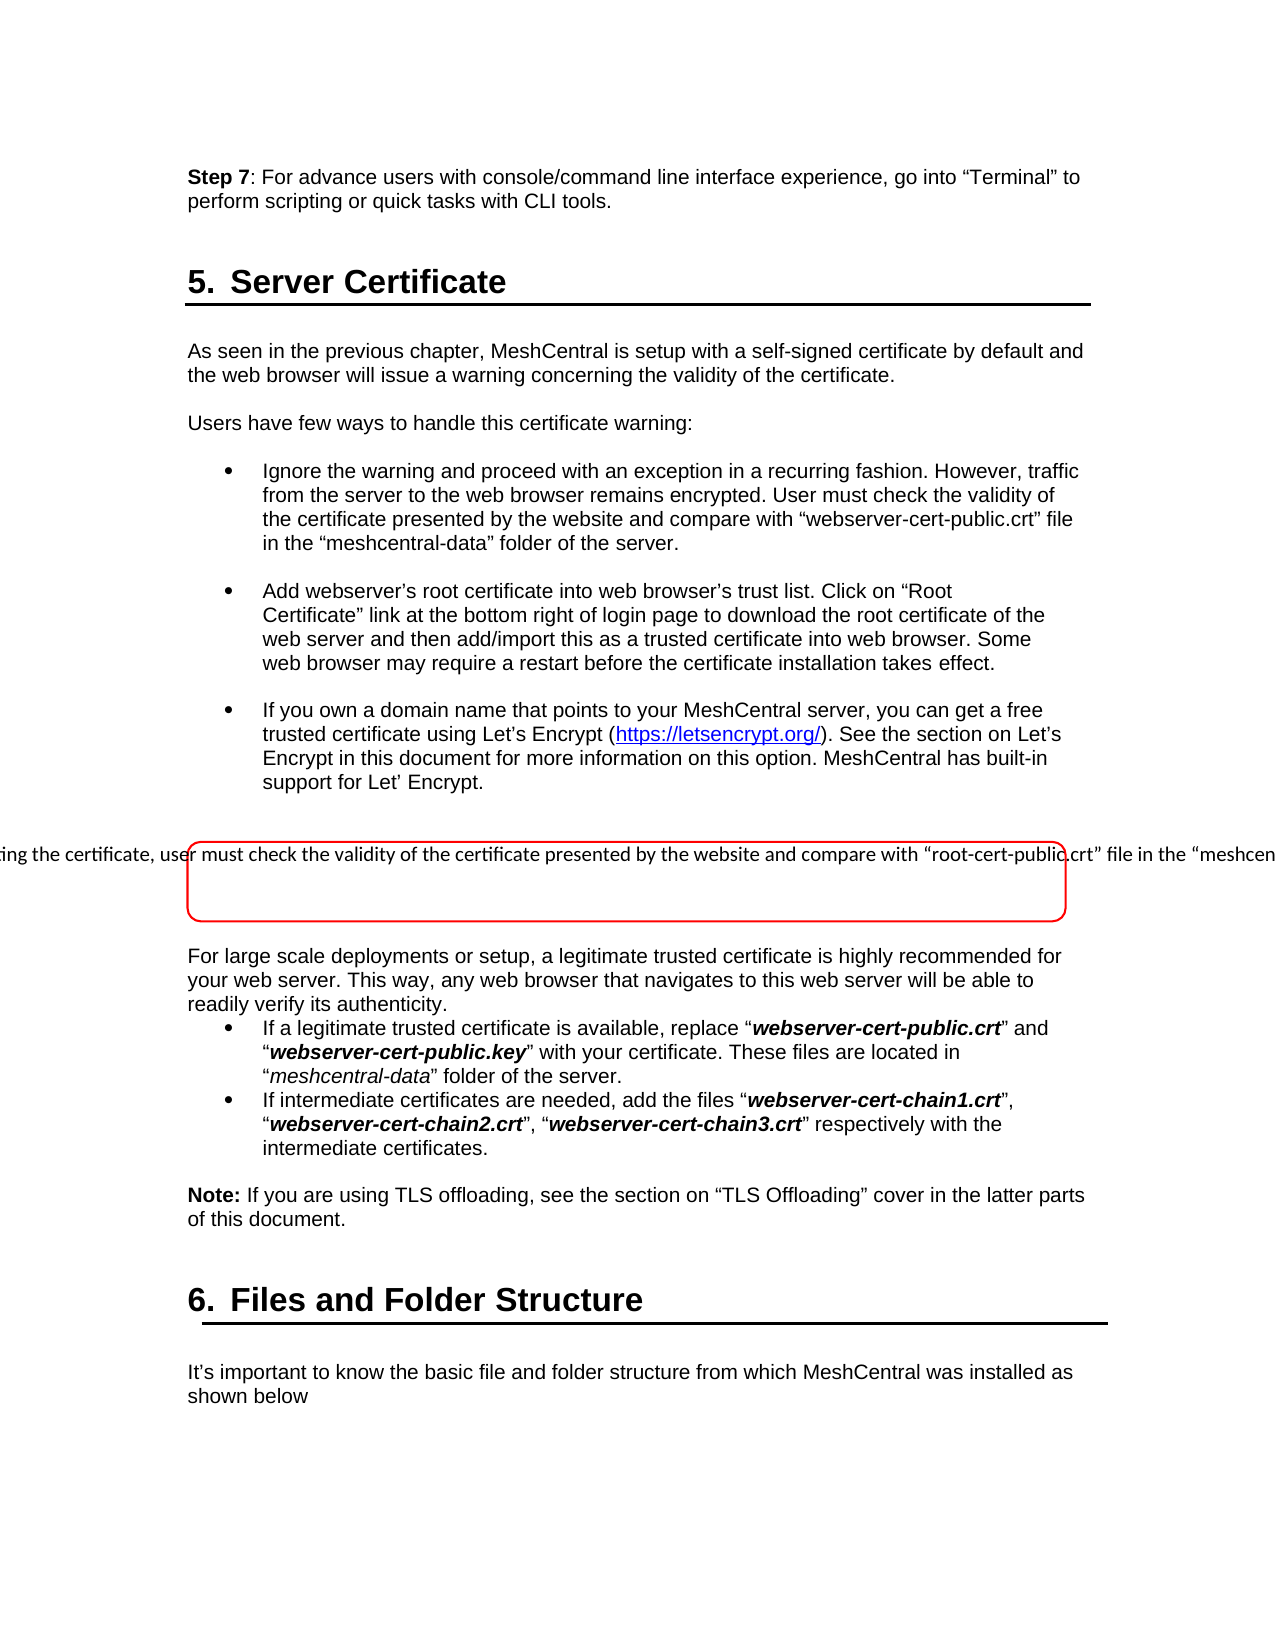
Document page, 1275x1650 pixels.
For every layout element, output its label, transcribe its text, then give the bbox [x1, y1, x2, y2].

text Users have few ways to handle this certificate warning: [187, 411, 1179, 435]
text Step 7: For advance users with console/command line interface experience, go into “Terminal” to perform scripting or quick tasks with CLI tools. [187, 165, 1083, 213]
text Note: If you are using TLS offloading, see the section on “TLS Offloading” cover in the latter parts of this document. [187, 1183, 1088, 1231]
subtitle Files and Folder Structure [187, 1280, 1179, 1318]
text As seen in the previous chapter, MeshCentral is setup with a self-signed certificate by default and the web browser will issue a warning concerning the validity of the certificate. [187, 339, 1092, 387]
text For large scale deployments or setup, a legitimate trusted certificate is highly recommended for your web server. This way, any web browser that navigates to this web server will be able to readily verify its authenticity. [187, 944, 1065, 1016]
list If you own a domain name that points to your MeshCentral server, you can get a free trusted certificate using Let’s Encrypt (https://letsencrypt.org/). See the section on Let’s Encrypt in this document for more information on this option. MeshCentral has built-in support for Let’ Encrypt. [225, 698, 1062, 794]
list If a legitimate trusted certificate is available, replace “webserver-cert-public.crt” and “webserver-cert-public.key” with your certificate. These files are located in “meshcentral-data” folder of the server. [225, 1016, 1049, 1088]
text It’s important to know the basic file and folder structure from which MeshCentral was installed as shown below [187, 1360, 1077, 1408]
list Add webserver’s root certificate into web browser’s trust list. Click on “Root Certificate” link at the bottom right of login page to download the root certificate of the web server and then add/import this as a trusted certificate into web browser. Some web browser may require a restart before the certificate installation takes effect. [225, 579, 1058, 674]
subtitle Server Certificate [187, 262, 1179, 300]
list If intermediate certificates are needed, add the files “webserver-cert-chain1.crt”, “webserver-cert-chain2.crt”, “webserver-cert-chain3.crt” respectively with the intermediate certificates. [225, 1088, 1014, 1160]
list Ignore the warning and proceed with an exception in a recurring fashion. However, traffic from the server to the web browser remains encrypted. User must check the validity of the certificate presented by the website and compare with “webserver-cert-public.crt” file in the “meshcentral-data” folder of the server. [225, 459, 1081, 555]
